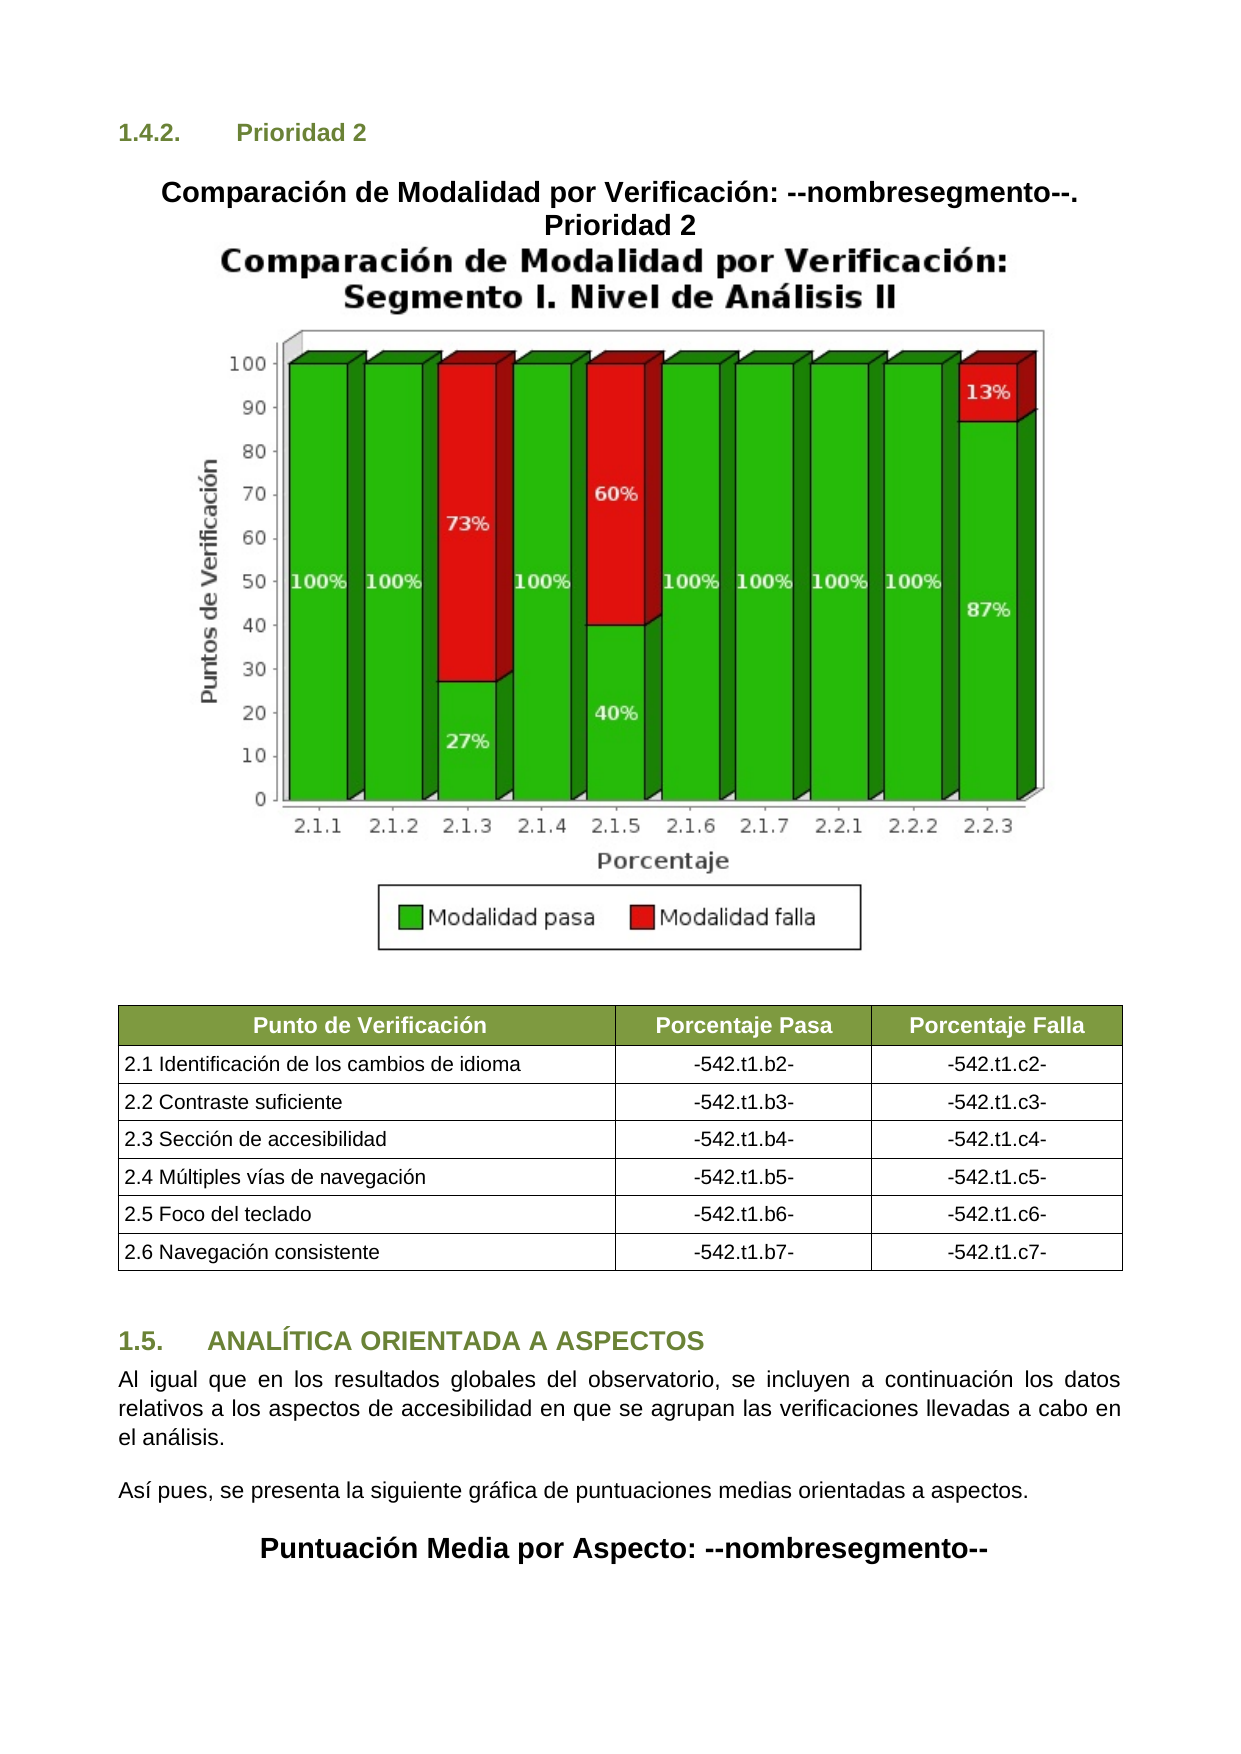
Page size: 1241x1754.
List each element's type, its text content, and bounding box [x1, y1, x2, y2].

table_cell -542.t1.b4- [616, 1121, 871, 1157]
table_cell 2.1 Identificación de los cambios de idioma [119, 1046, 615, 1082]
table_cell -542.t1.c6- [872, 1196, 1122, 1232]
picture [178, 241, 1062, 952]
text Puntuación Media por Aspecto: --nombresegmento-- [118, 1531, 1122, 1565]
table_cell -542.t1.b3- [616, 1084, 871, 1120]
table_cell 2.5 Foco del teclado [119, 1196, 615, 1232]
table_cell 2.4 Múltiples vías de navegación [119, 1159, 615, 1195]
table_cell 2.6 Navegación consistente [119, 1234, 615, 1270]
table_cell 2.3 Sección de accesibilidad [119, 1121, 615, 1157]
table_cell -542.t1.b5- [616, 1159, 871, 1195]
table_cell -542.t1.c7- [872, 1234, 1122, 1270]
text Al igual que en los resultados globales del observatorio, se incluyen a continuación los datos relativos a los aspectos de accesibilidad en que se agrupan las verificaciones llevadas a cabo en el análisis. [118, 1366, 1122, 1450]
table_cell -542.t1.b7- [616, 1234, 871, 1270]
subtitle Prioridad 2 [118, 118, 1122, 147]
table_header Porcentaje Pasa [616, 1006, 871, 1045]
table_cell -542.t1.c5- [872, 1159, 1122, 1195]
table_header Porcentaje Falla [872, 1006, 1122, 1045]
text Así pues, se presenta la siguiente gráfica de puntuaciones medias orientadas a aspectos. [118, 1477, 1122, 1504]
table_cell -542.t1.b2- [616, 1046, 871, 1082]
table_cell -542.t1.c4- [872, 1121, 1122, 1157]
table_cell -542.t1.c3- [872, 1084, 1122, 1120]
table_cell -542.t1.b6- [616, 1196, 871, 1232]
table_header Punto de Verificación [119, 1006, 615, 1045]
table_cell 2.2 Contraste suficiente [119, 1084, 615, 1120]
subtitle Analítica orientada a aspectos [118, 1325, 1122, 1356]
table_cell -542.t1.c2- [872, 1046, 1122, 1082]
text Comparación de Modalidad por Verificación: --nombresegmento--. Prioridad 2 [118, 175, 1122, 242]
